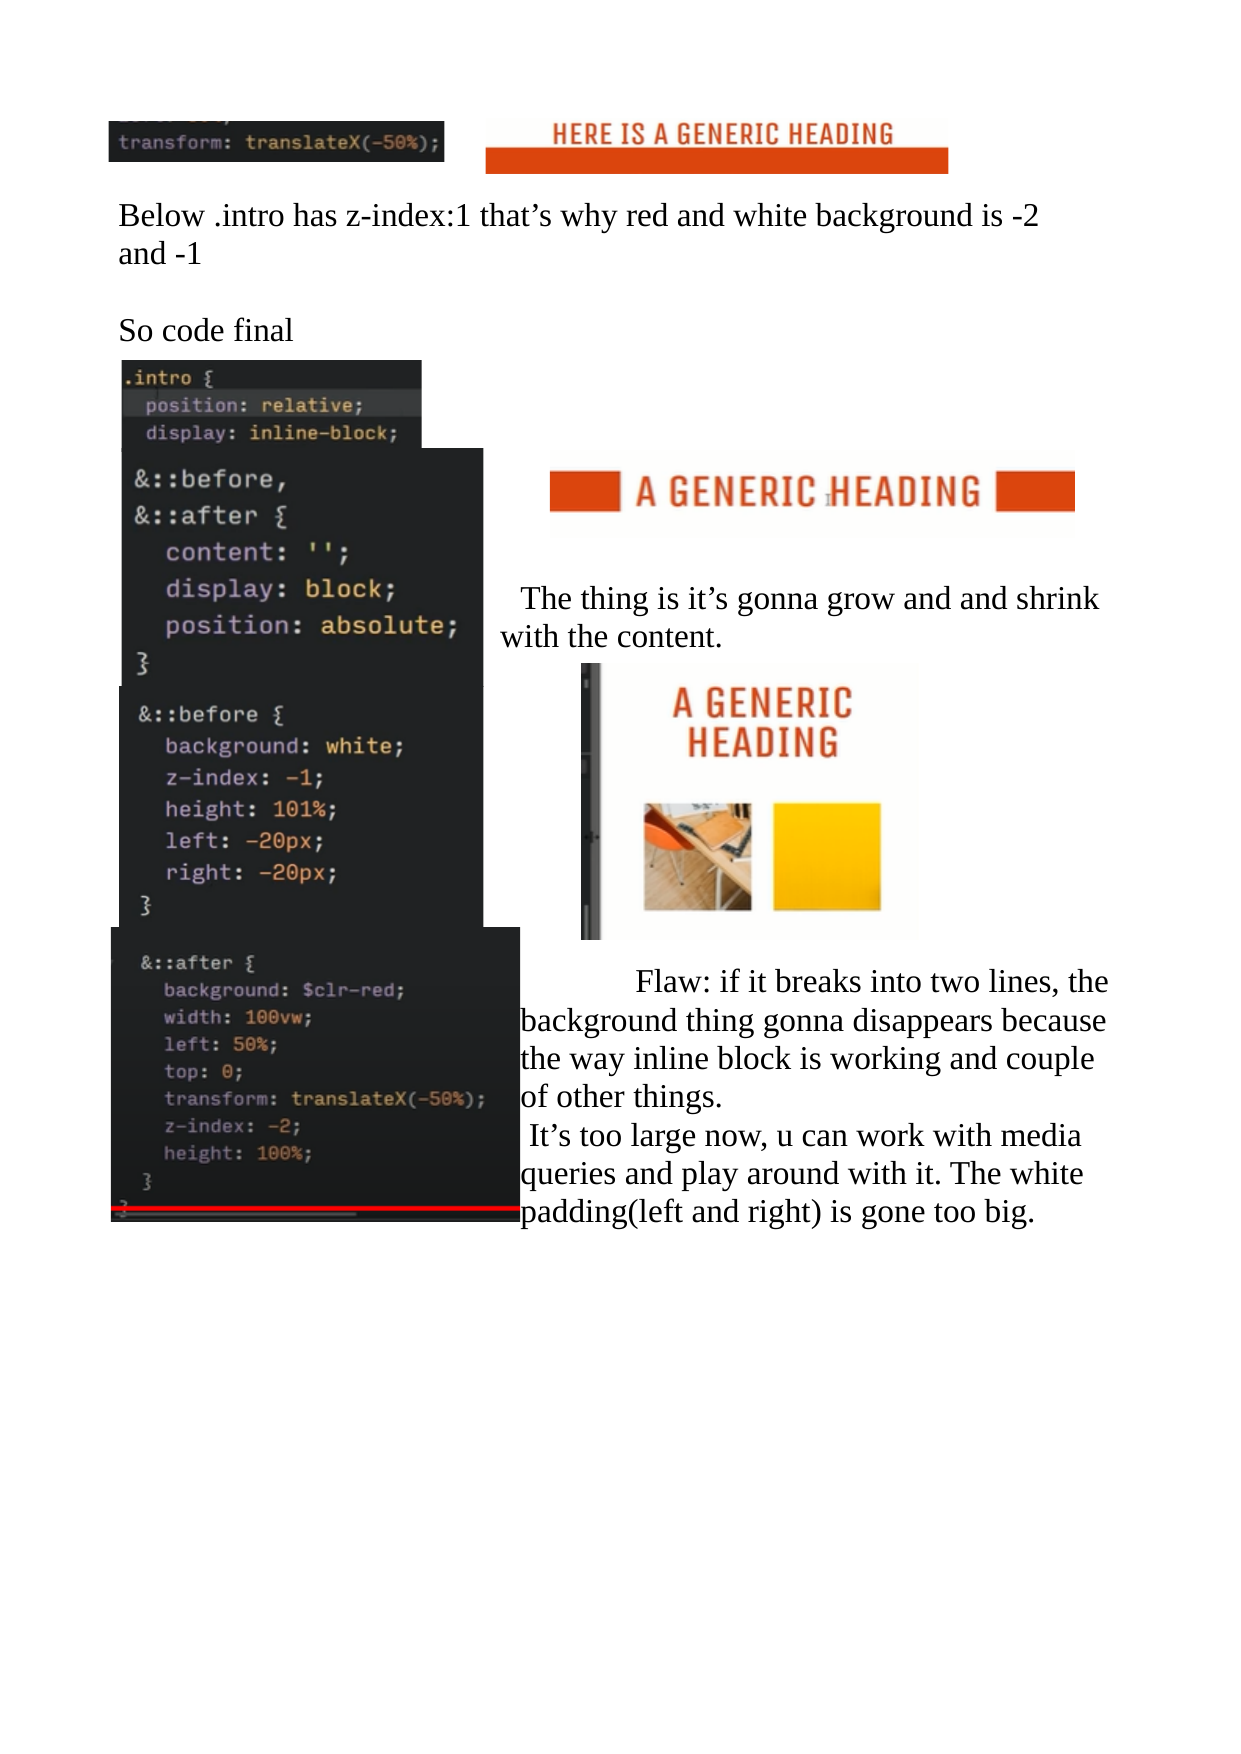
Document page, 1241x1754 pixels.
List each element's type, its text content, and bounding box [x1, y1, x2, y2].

text The thing is it’s gonna grow and and shrink [484, 578, 1122, 616]
picture [108, 121, 445, 162]
text and -1 [118, 233, 1122, 271]
picture [549, 450, 1075, 538]
text It’s too large now, u can work with media queries and play around with it. The white padding(left and right) is gone too big. [118, 1115, 1122, 1230]
text So code final [118, 310, 1122, 348]
picture [110, 360, 521, 1222]
picture [485, 118, 949, 174]
text with the content. [484, 616, 1122, 655]
picture [581, 663, 919, 940]
text Flaw: if it breaks into two lines, the background thing gonna disappears because the way inline block is working and couple of other things. [521, 961, 1122, 1115]
text Below .intro has z-index:1 that’s why red and white background is -2 [118, 195, 1122, 233]
